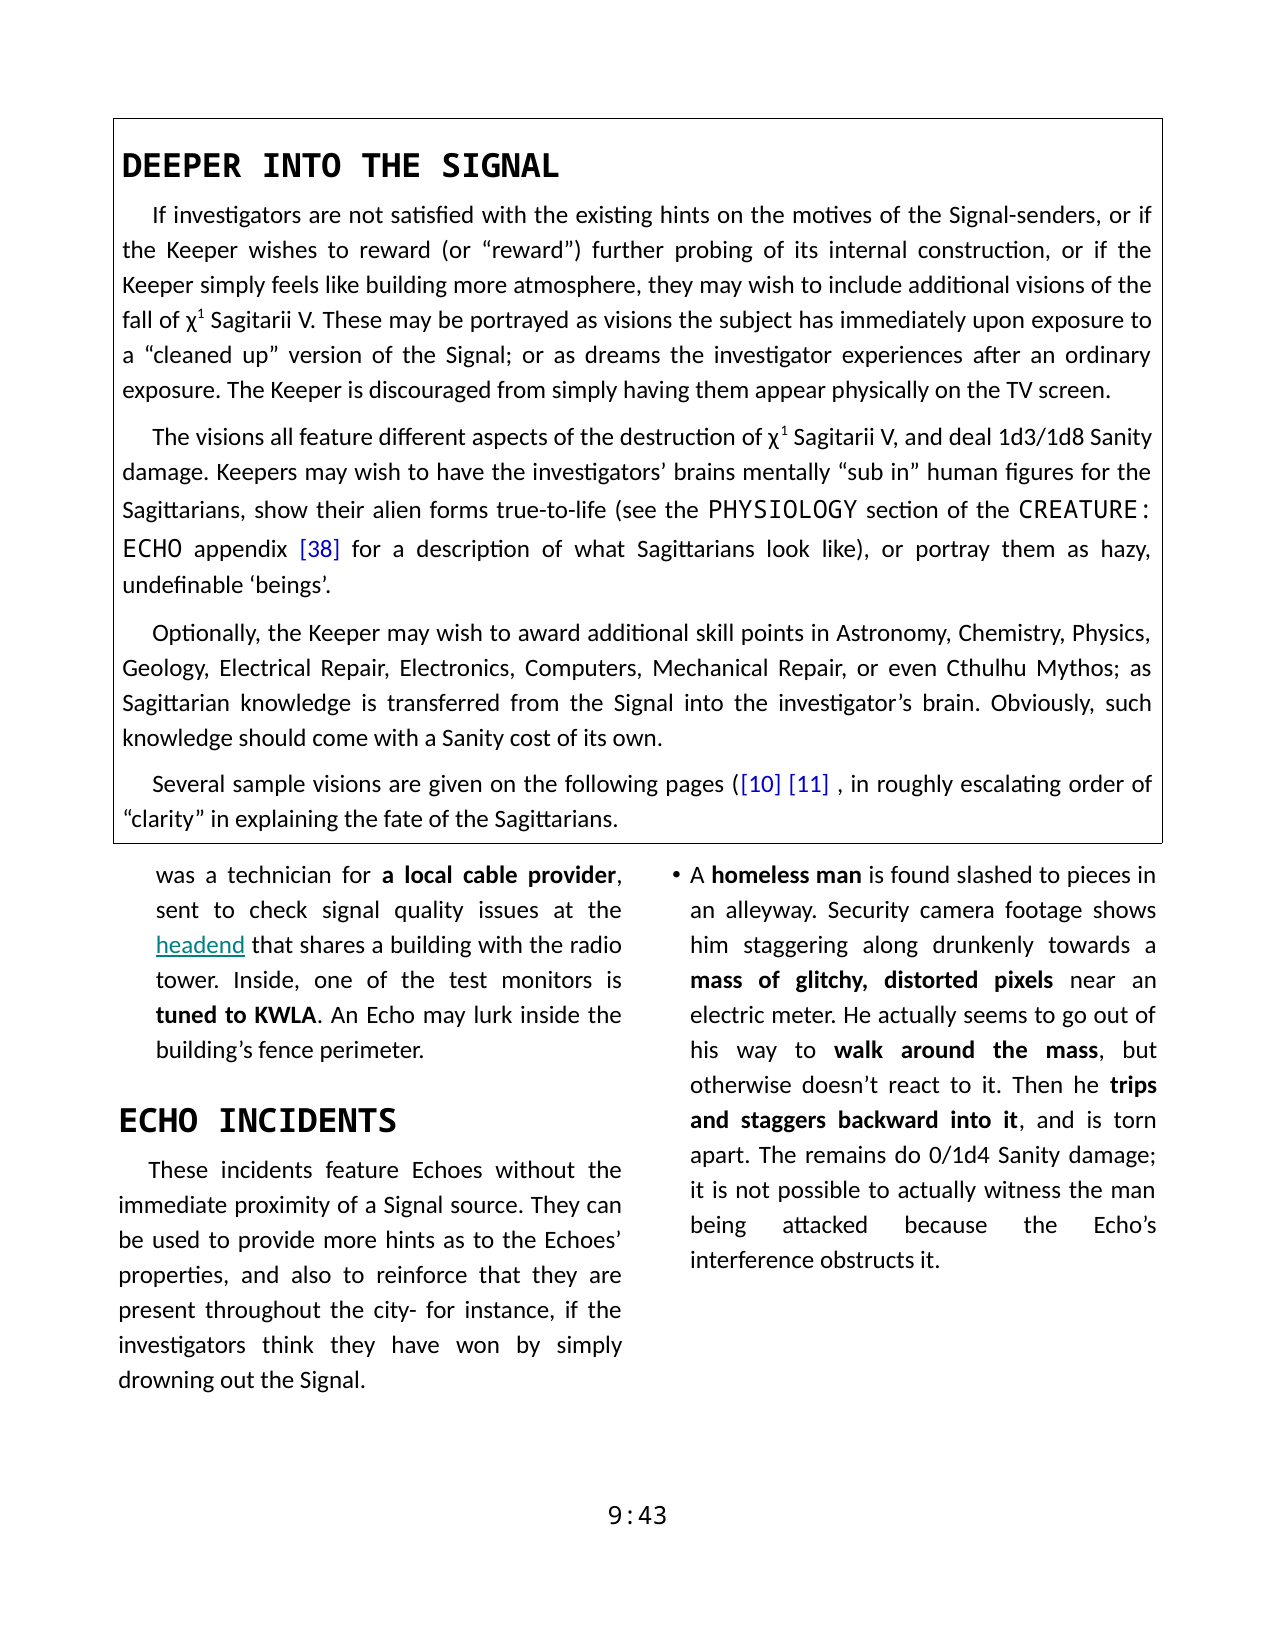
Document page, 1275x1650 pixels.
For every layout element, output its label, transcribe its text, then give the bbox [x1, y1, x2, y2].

text These incidents feature Echoes without the immediate proximity of a Signal source. They can be used to provide more hints as to the Echoes’ properties, and also to reinforce that they are present throughout the city- for instance, if the investigators think they have won by simply drowning out the Signal. [118, 1154, 622, 1394]
text The visions all feature different aspects of the destruction of χ1 Sagitarii V, and deal 1d3/1d8 Sanity damage. Keepers may wish to have the investigators’ brains mentally “sub in” human figures for the Sagittarians, show their alien forms true-to-life (see the PHYSIOLOGY section of the CREATURE: ECHO appendix [34] for a description of what Sagittarians look like), or portray them as hazy, undefinable ‘beings’. [122, 421, 1153, 600]
subtitle DEEPER INTO THE SIGNAL [122, 142, 1153, 187]
text Optionally, the Keeper may wish to award additional skill points in Astronomy, Chemistry, Physics, Geology, Electrical Repair, Electronics, Computers, Mechanical Repair, or even Cthulhu Mythos; as Sagittarian knowledge is transferred from the Signal into the investigator’s brain. Obviously, such knowledge should come with a Sanity cost of its own. [122, 617, 1153, 752]
text Several sample visions are given on the following pages ([10] [11]), in roughly escalating order of “clarity” in explaining the fate of the Sagittarians. [122, 769, 1153, 834]
list was a technician for a local cable provider, sent to check signal quality issues at the headend that shares a building with the radio tower. Inside, one of the test monitors is tuned to KWLA. An Echo may lurk inside the building’s fence perimeter. [138, 844, 622, 1065]
list A homeless man is found slashed to pieces in an alleyway. Security camera footage shows him staggering along drunkenly towards a mass of glitchy, distorted pixels near an electric meter. He actually seems to go out of his way to walk around the mass, but otherwise doesn’t react to it. Then he trips and staggers backward into it, and is torn apart. The remains do 0/1d4 Sanity damage; it is not possible to actually witness the man being attacked because the Echo’s interference obstructs it. [672, 844, 1157, 1275]
text If investigators are not satisfied with the existing hints on the motives of the Signal-senders, or if the Keeper wishes to reward (or “reward”) further probing of its internal construction, or if the Keeper simply feels like building more atmosphere, they may wish to include additional visions of the fall of χ1 Sagitarii V. These may be portrayed as visions the subject has immediately upon exposure to a “cleaned up” version of the Signal; or as dreams the investigator experiences after an ordinary exposure. The Keeper is discouraged from simply having them appear physically on the TV screen. [122, 199, 1153, 405]
subtitle ECHO INCIDENTS [118, 1096, 622, 1142]
